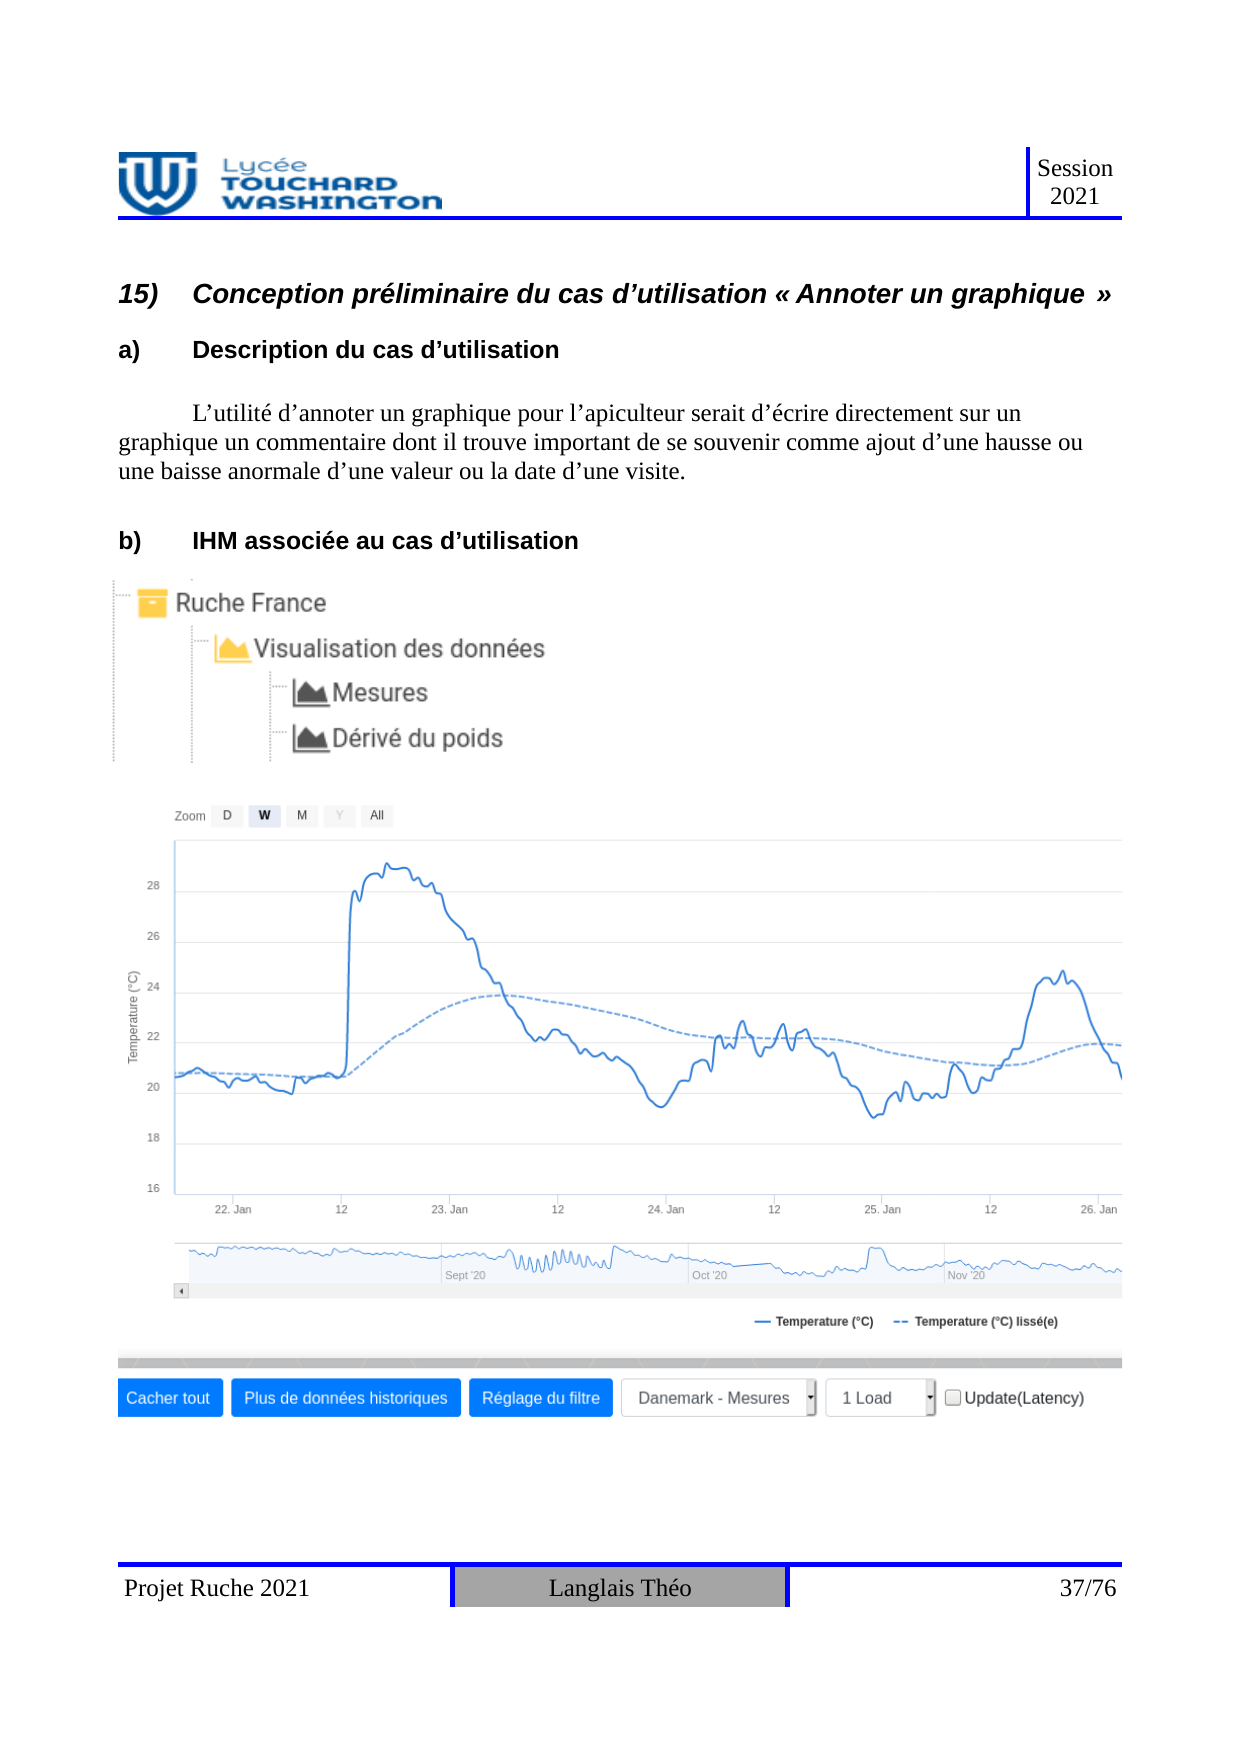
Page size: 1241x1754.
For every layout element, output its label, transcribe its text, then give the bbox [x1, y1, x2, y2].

picture [118, 152, 442, 216]
subtitle IHM associée au cas d’utilisation [118, 526, 1122, 554]
picture [110, 579, 611, 763]
picture [118, 784, 1123, 1426]
subtitle Description du cas d’utilisation [118, 335, 1122, 363]
text L’utilité d’annoter un graphique pour l’apiculteur serait d’écrire directement sur un graphique un commentaire dont il trouve important de se souvenir comme ajout d’une hausse ou une baisse anormale d’une valeur ou la date d’une visite. [118, 398, 1122, 484]
subtitle Conception préliminaire du cas d’utilisation « Annoter un graphique » [118, 278, 1122, 310]
